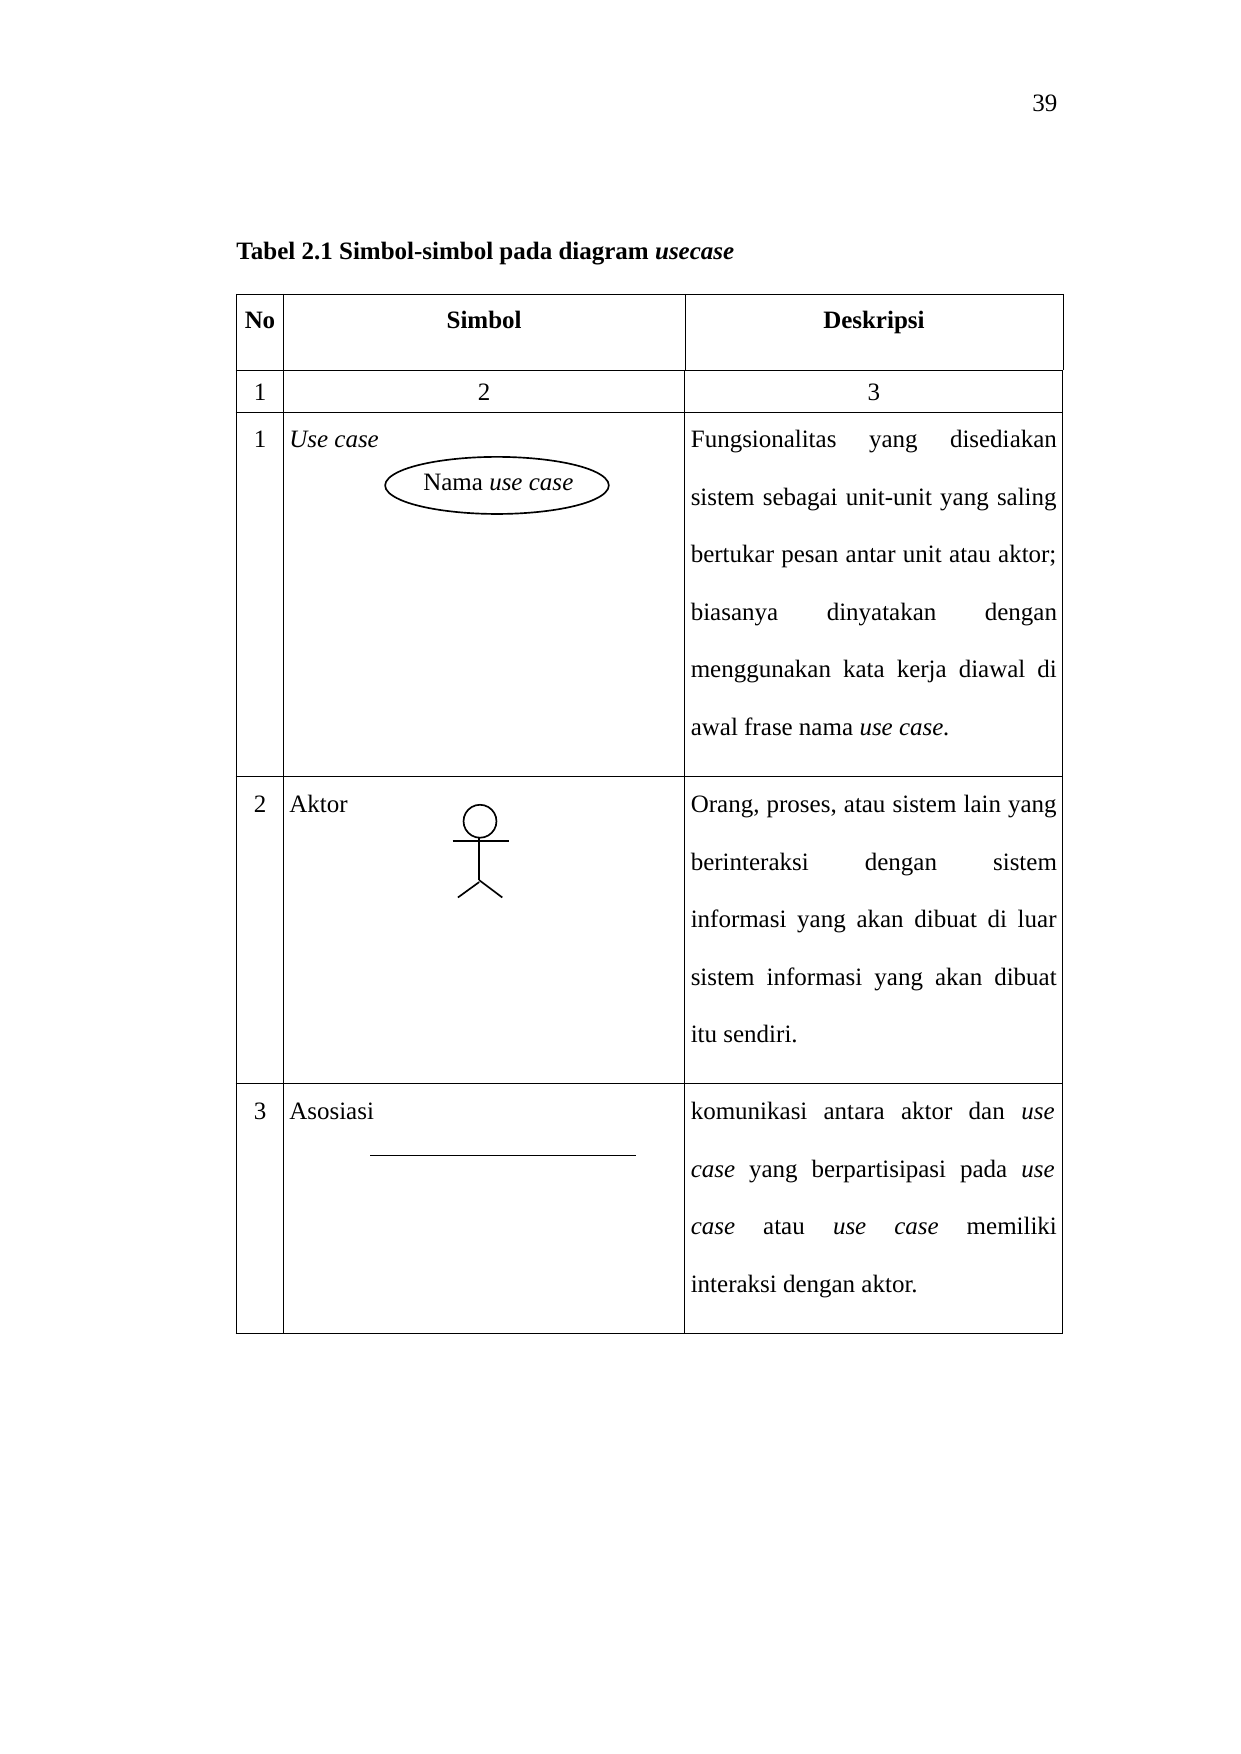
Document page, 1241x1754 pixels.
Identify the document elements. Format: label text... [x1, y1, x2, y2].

table_cell Aktor [284, 777, 684, 1083]
table_cell komunikasi antara aktor dan use case yang berpartisipasi pada use case atau use case memiliki interaksi dengan aktor. [685, 1084, 1062, 1333]
table_header Deskripsi [686, 295, 1063, 370]
table_cell Fungsionalitas yang disediakan sistem sebagai unit-unit yang saling bertukar pesan antar unit atau aktor; biasanya dinyatakan dengan menggunakan kata kerja diawal di awal frase nama use case. [685, 413, 1062, 776]
table_header No [237, 295, 283, 370]
table_header 3 [685, 371, 1062, 412]
table_cell Use case [284, 413, 684, 776]
text Tabel 2.1 Simbol-simbol pada diagram usecase [236, 236, 1063, 265]
table_cell Asosiasi [284, 1084, 684, 1333]
table_header 2 [284, 371, 684, 412]
table_cell Orang, proses, atau sistem lain yang berinteraksi dengan sistem informasi yang akan dibuat di luar sistem informasi yang akan dibuat itu sendiri. [685, 777, 1062, 1083]
table_cell 3 [237, 1084, 283, 1333]
table_cell 2 [237, 777, 283, 1083]
table_header Simbol [284, 295, 685, 370]
table_cell 1 [237, 413, 283, 776]
table_header 1 [237, 371, 283, 412]
